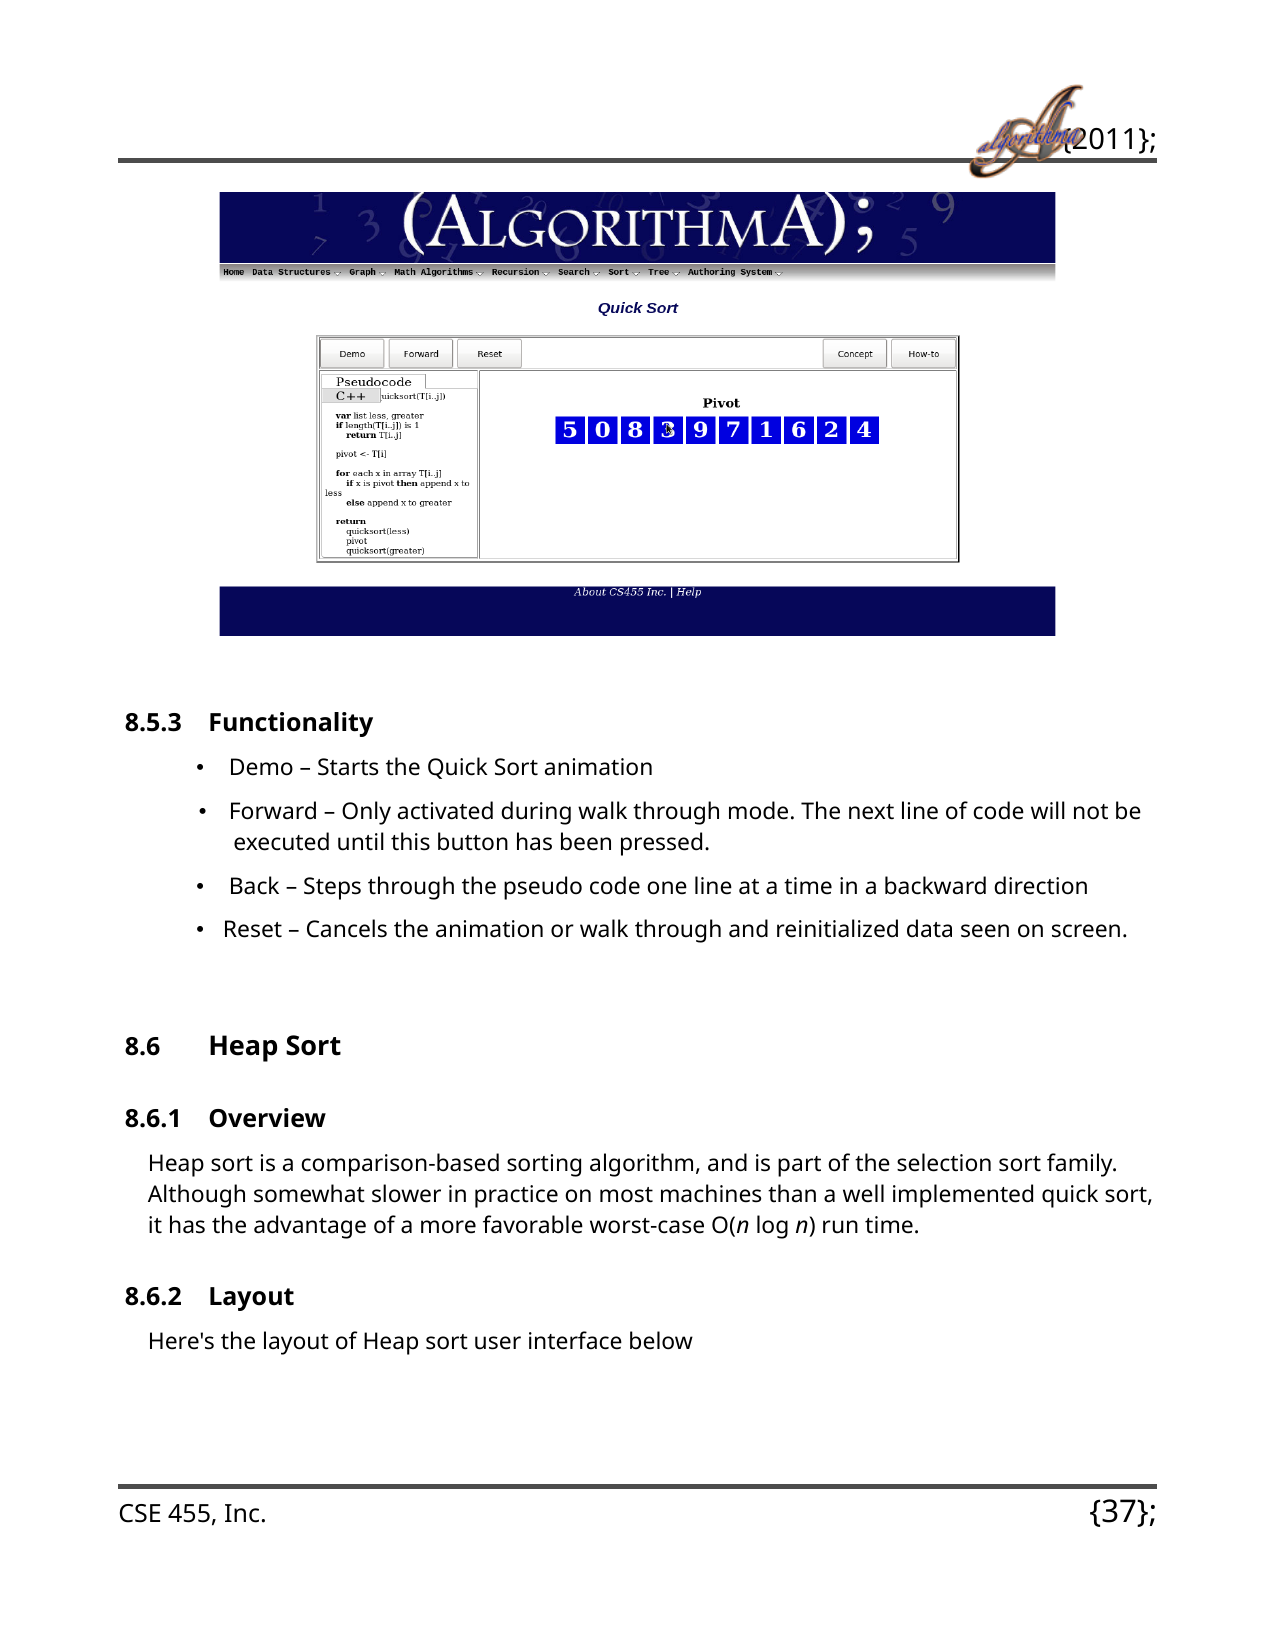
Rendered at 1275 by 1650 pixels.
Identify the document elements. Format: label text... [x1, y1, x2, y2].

list Demo – Starts the Quick Sort animation [196, 751, 1157, 782]
text Here's the layout of Heap sort user interface below [148, 1325, 1157, 1356]
subtitle Heap Sort [118, 1026, 1157, 1063]
picture [219, 192, 1056, 636]
text Heap sort is a comparison-based sorting algorithm, and is part of the selection sort family. Although somewhat slower in practice on most machines than a well implemented quick sort, it has the advantage of a more favorable worst-case O(n log n) run time. [148, 1147, 1157, 1241]
list Back – Steps through the pseudo code one line at a time in a backward direction [196, 870, 1157, 901]
list Reset – Cancels the animation or walk through and reinitialized data seen on screen. [196, 913, 1157, 945]
subtitle Functionality [118, 704, 1157, 738]
subtitle Overview [118, 1100, 1157, 1134]
subtitle Layout [118, 1278, 1157, 1312]
list Forward – Only activated during walk through mode. The next line of code will not be executed until this button has been pressed. [198, 795, 1157, 857]
picture [966, 83, 1087, 180]
